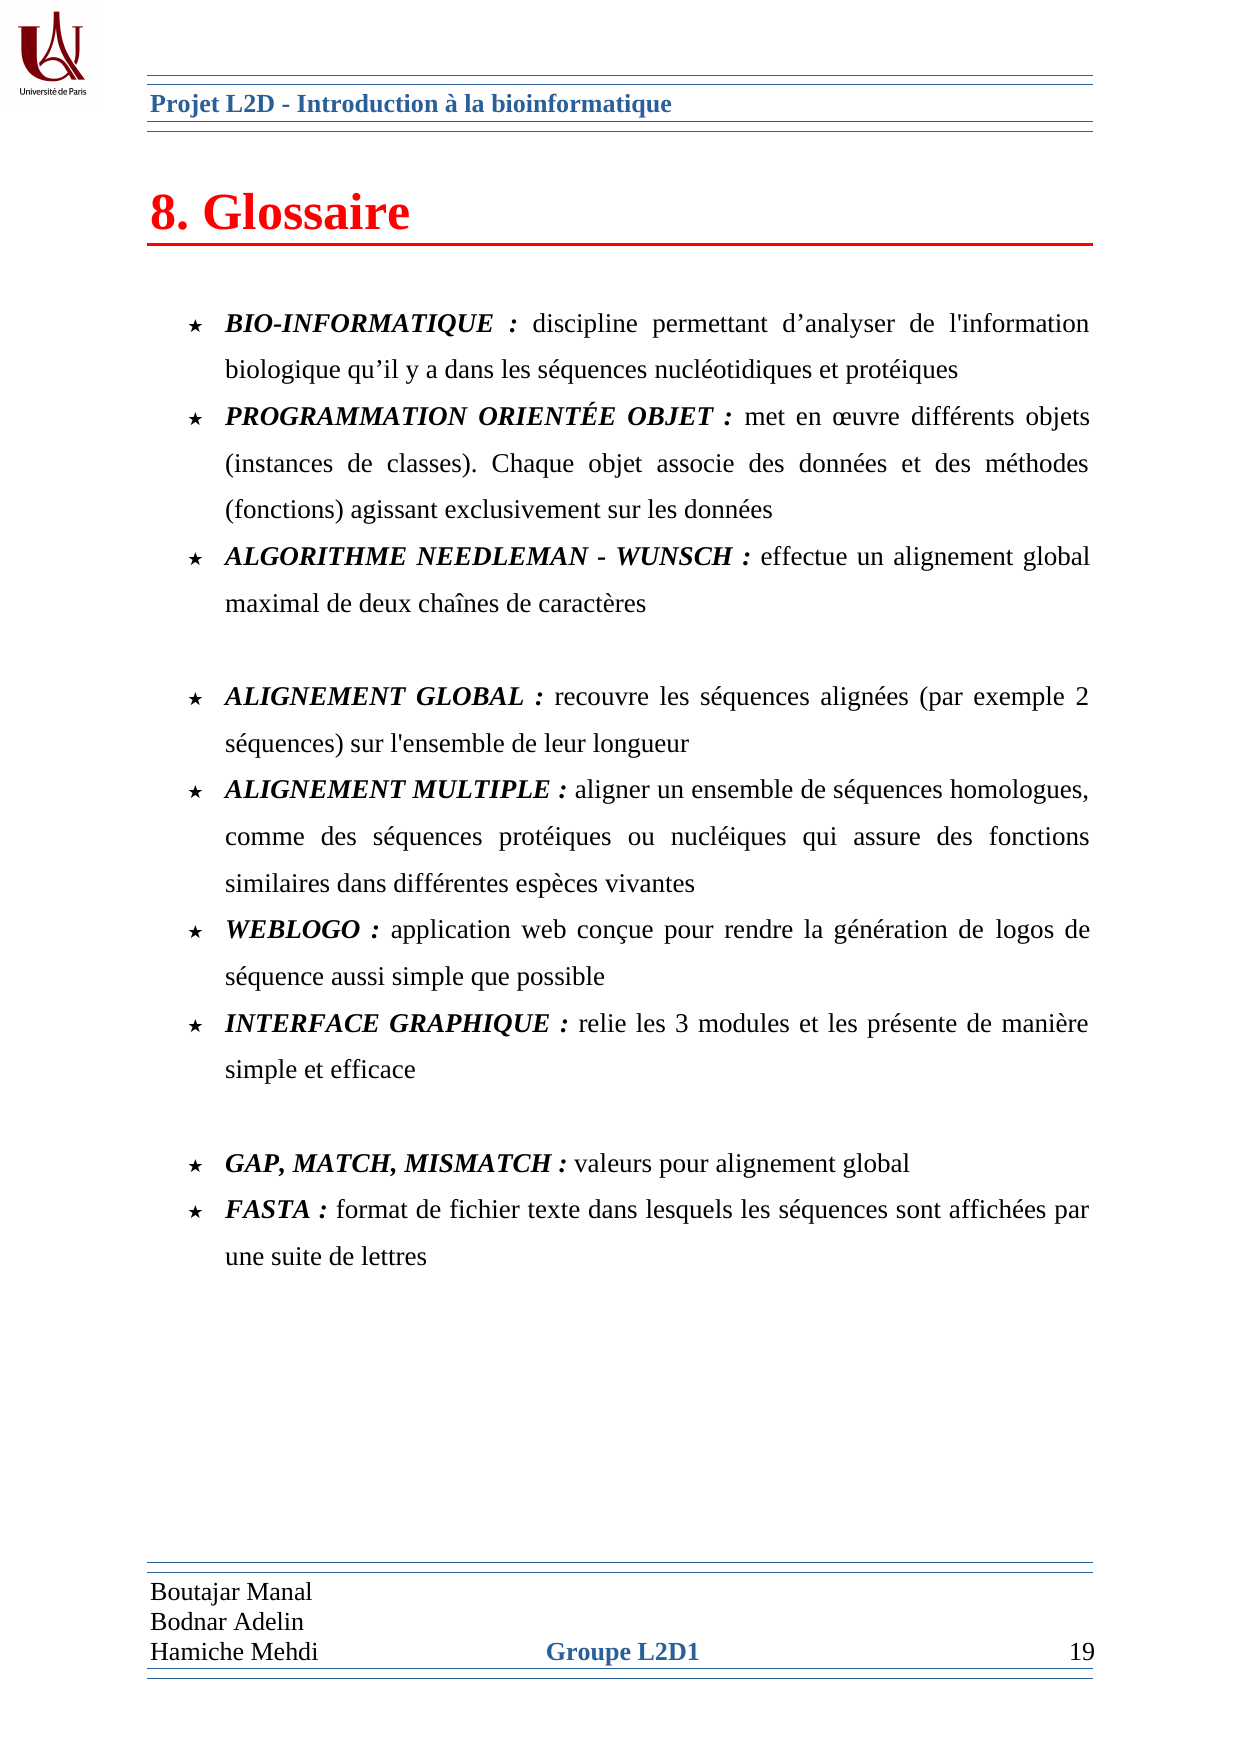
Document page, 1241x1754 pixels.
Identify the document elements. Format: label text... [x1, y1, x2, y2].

list ALGORITHME NEEDLEMAN - WUNSCH : effectue un alignement global maximal de deux chaînes de caractères [187, 540, 1090, 618]
list ALIGNEMENT MULTIPLE : aligner un ensemble de séquences homologues, comme des séquences protéiques ou nucléiques qui assure des fonctions similaires dans différentes espèces vivantes [187, 773, 1090, 898]
list GAP, MATCH, MISMATCH : valeurs pour alignement global [187, 1147, 1090, 1178]
list INTERFACE GRAPHIQUE : relie les 3 modules et les présente de manière simple et efficace [187, 1007, 1090, 1084]
list FASTA : format de fichier texte dans lesquels les séquences sont affichées par une suite de lettres [187, 1193, 1090, 1271]
list PROGRAMMATION ORIENTÉE OBJET : met en œuvre différents objets (instances de classes). Chaque objet associe des données et des méthodes (fonctions) agissant exclusivement sur les données [187, 400, 1090, 524]
picture [0, 0, 101, 107]
list BIO-INFORMATIQUE : discipline permettant d’analyser de l'information biologique qu’il y a dans les séquences nucléotidiques et protéiques [187, 307, 1090, 384]
list ALIGNEMENT GLOBAL : recouvre les séquences alignées (par exemple 2 séquences) sur l'ensemble de leur longueur [187, 680, 1090, 758]
list WEBLOGO : application web conçue pour rendre la génération de logos de séquence aussi simple que possible [187, 913, 1090, 991]
subtitle 8. Glossaire [147, 178, 1093, 243]
